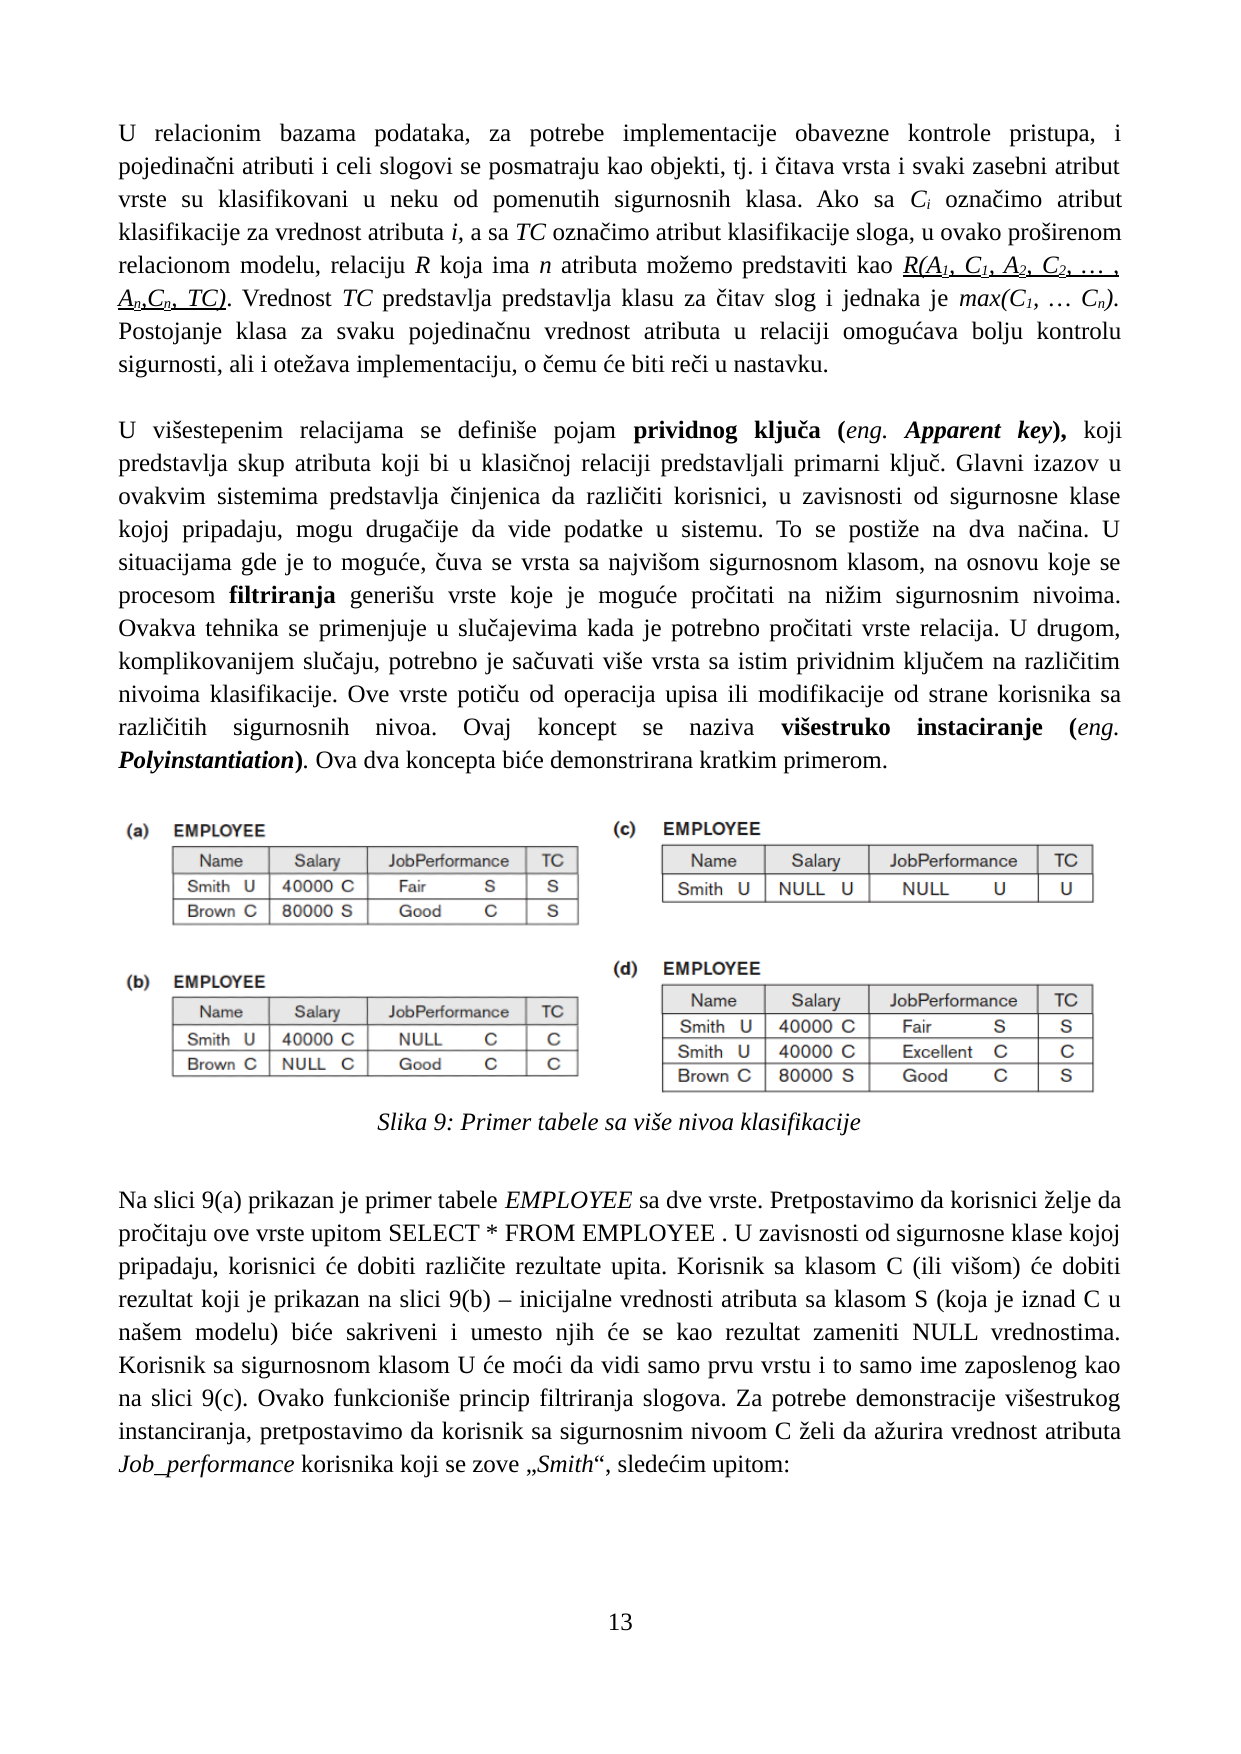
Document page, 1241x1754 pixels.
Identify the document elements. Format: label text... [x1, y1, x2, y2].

text Na slici 9(a) prikazan je primer tabele EMPLOYEE sa dve vrste. Pretpostavimo da korisnici želje da pročitaju ove vrste upitom SELECT * FROM EMPLOYEE . U zavisnosti od sigurnosne klase kojoj pripadaju, korisnici će dobiti različite rezultate upita. Korisnik sa klasom C (ili višom) će dobiti rezultat koji je prikazan na slici 9(b) – inicijalne vrednosti atributa sa klasom S (koja je iznad C u našem modelu) biće sakriveni i umesto njih će se kao rezultat zameniti NULL vrednostima. Korisnik sa sigurnosnom klasom U će moći da vidi samo prvu vrstu i to samo ime zaposlenog kao na slici 9(c). Ovako funkcioniše princip filtriranja slogova. Za potrebe demonstracije višestrukog instanciranja, pretpostavimo da korisnik sa sigurnosnim nivoom C želi da ažurira vrednost atributa Job_performance korisnika koji se zove „Smith“, sledećim upitom: [118, 1185, 1122, 1478]
text Slika 9: Primer tabele sa više nivoa klasifikacije [118, 1107, 1122, 1136]
text U višestepenim relacijama se definiše pojam prividnog ključa (eng. Apparent key), koji predstavlja skup atributa koji bi u klasičnoj relaciji predstavljali primarni ključ. Glavni izazov u ovakvim sistemima predstavlja činjenica da različiti korisnici, u zavisnosti od sigurnosne klase kojoj pripadaju, mogu drugačije da vide podatke u sistemu. To se postiže na dva načina. U situacijama gde je to moguće, čuva se vrsta sa najvišom sigurnosnom klasom, na osnovu koje se procesom filtriranja generišu vrste koje je moguće pročitati na nižim sigurnosnim nivoima. Ovakva tehnika se primenjuje u slučajevima kada je potrebno pročitati vrste relacija. U drugom, komplikovanijem slučaju, potrebno je sačuvati više vrsta sa istim prividnim ključem na različitim nivoima klasifikacije. Ove vrste potiču od operacija upisa ili modifikacije od strane korisnika sa različitih sigurnosnih nivoa. Ovaj koncept se naziva višestruko instaciranje (eng. Polyinstantiation). Ova dva koncepta biće demonstrirana kratkim primerom. [118, 415, 1122, 774]
picture [118, 810, 1123, 1107]
text U relacionim bazama podataka, za potrebe implementacije obavezne kontrole pristupa, i pojedinačni atributi i celi slogovi se posmatraju kao objekti, tj. i čitava vrsta i svaki zasebni atribut vrste su klasifikovani u neku od pomenutih sigurnosnih klasa. Ako sa Ci označimo atribut klasifikacije za vrednost atributa i, a sa TC označimo atribut klasifikacije sloga, u ovako proširenom relacionom modelu, relaciju R koja ima n atributa možemo predstaviti kao R(A1, C1, A2, C2, … , An,Cn, TC). Vrednost TC predstavlja predstavlja klasu za čitav slog i jednaka je max(C1, … Cn). Postojanje klasa za svaku pojedinačnu vrednost atributa u relaciji omogućava bolju kontrolu sigurnosti, ali i otežava implementaciju, o čemu će biti reči u nastavku. [118, 118, 1122, 378]
